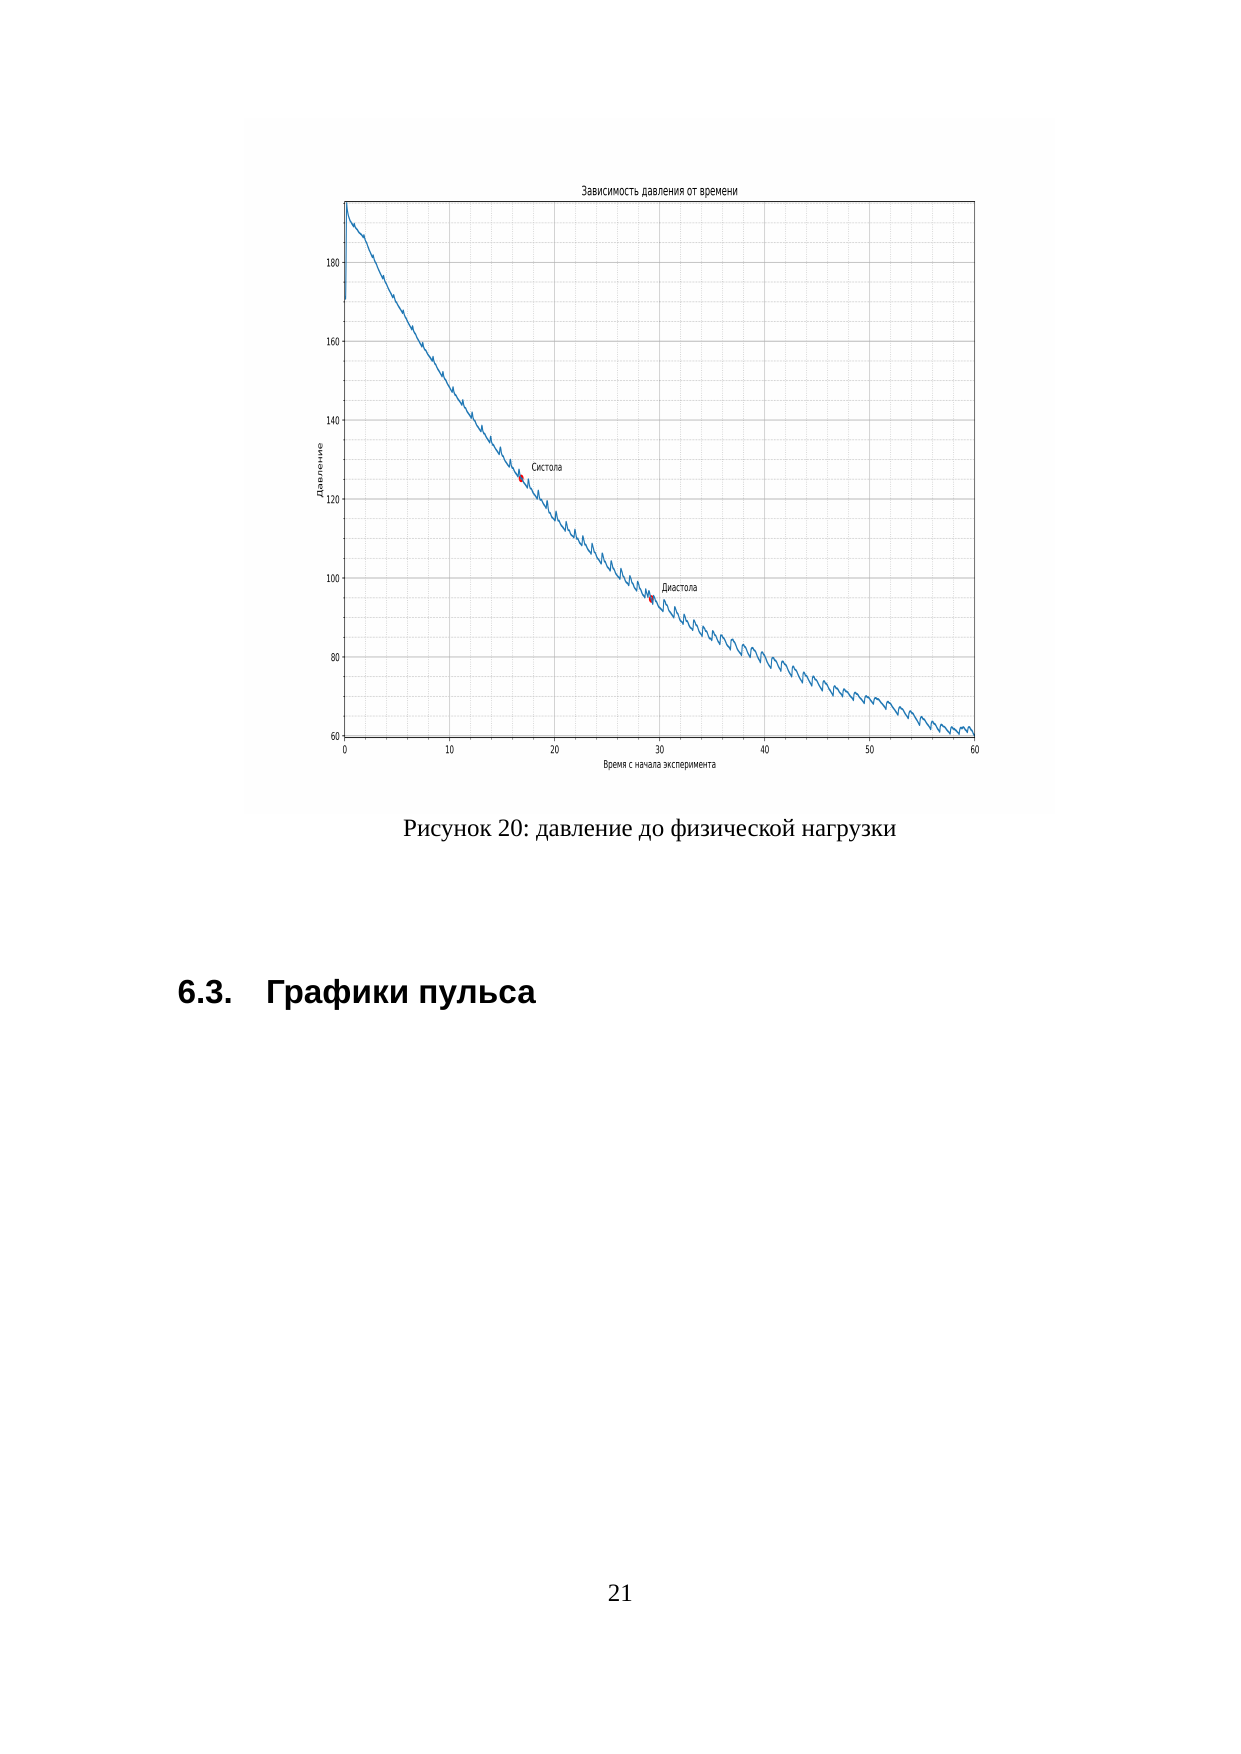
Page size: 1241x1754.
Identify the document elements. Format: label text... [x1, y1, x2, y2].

subtitle Графики пульса [118, 972, 1122, 1011]
picture [243, 118, 1056, 814]
text Рисунок 20: давление до физической нагрузки [118, 813, 1122, 842]
